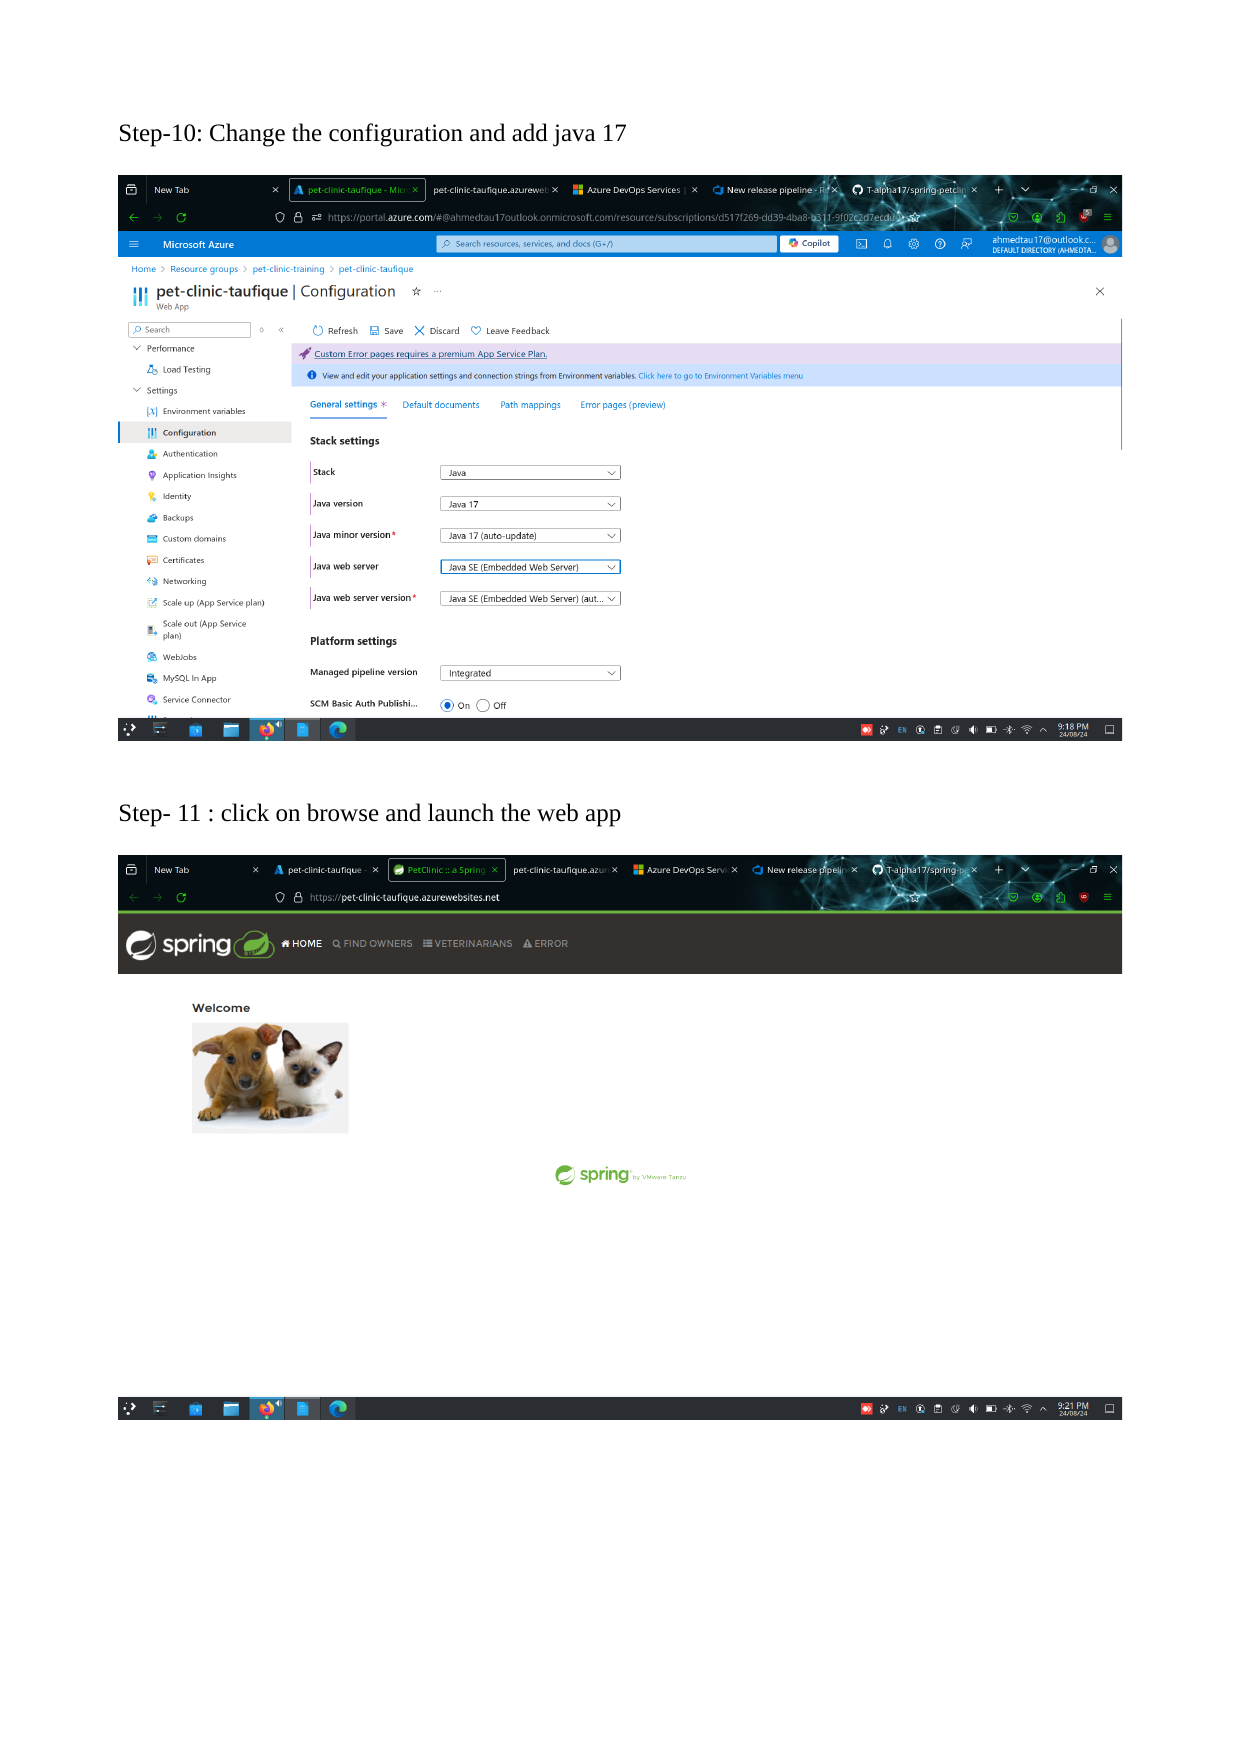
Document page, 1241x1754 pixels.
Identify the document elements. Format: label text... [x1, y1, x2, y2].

text Step- 11 : click on browse and launch the web app [118, 798, 1122, 827]
picture [118, 175, 1123, 741]
picture [118, 855, 1123, 1420]
text Step-10: Change the configuration and add java 17 [118, 118, 1122, 147]
